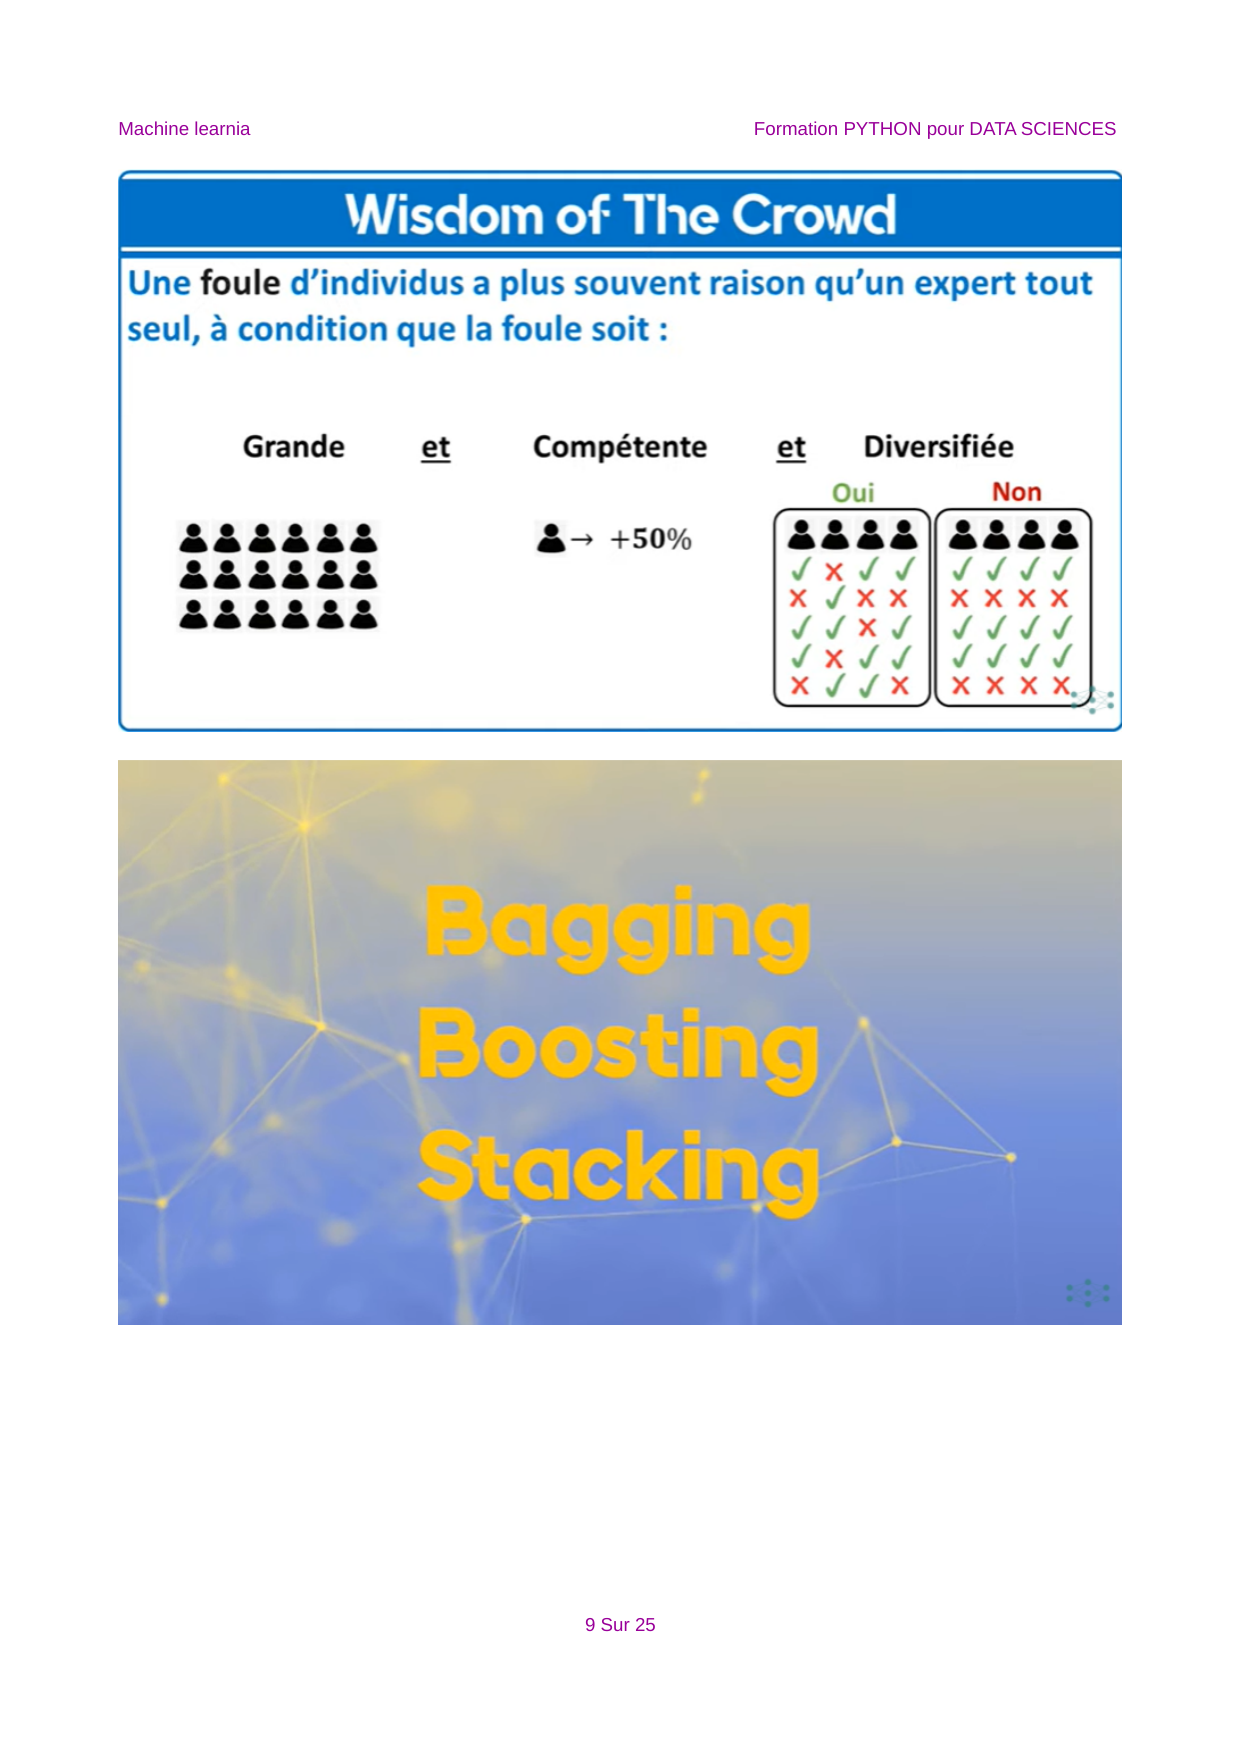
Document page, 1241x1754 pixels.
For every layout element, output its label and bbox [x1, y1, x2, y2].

picture [118, 760, 1122, 1325]
picture [118, 169, 1122, 732]
